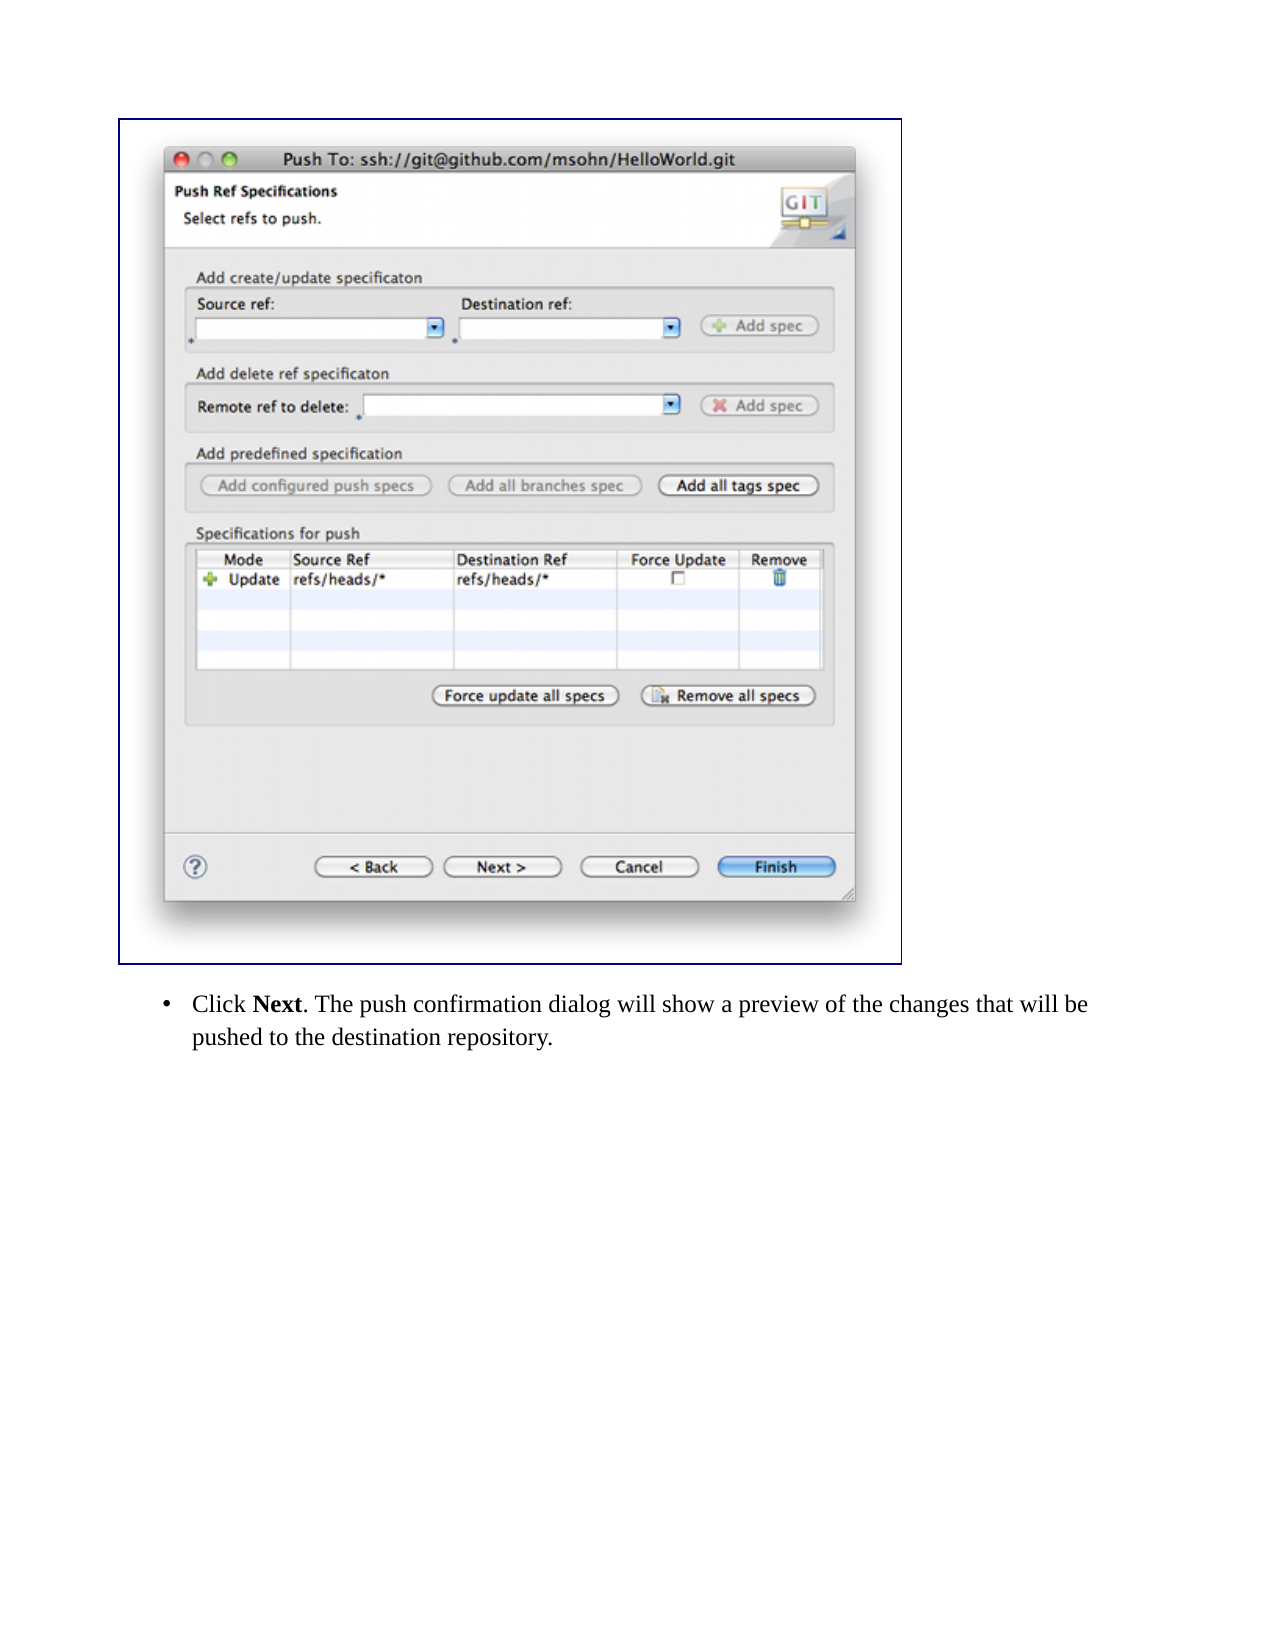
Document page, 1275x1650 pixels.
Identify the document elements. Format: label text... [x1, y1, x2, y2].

list Click Next. The push confirmation dialog will show a preview of the changes that will be pushed to the destination repository. [162, 989, 1157, 1051]
picture [120, 120, 901, 963]
